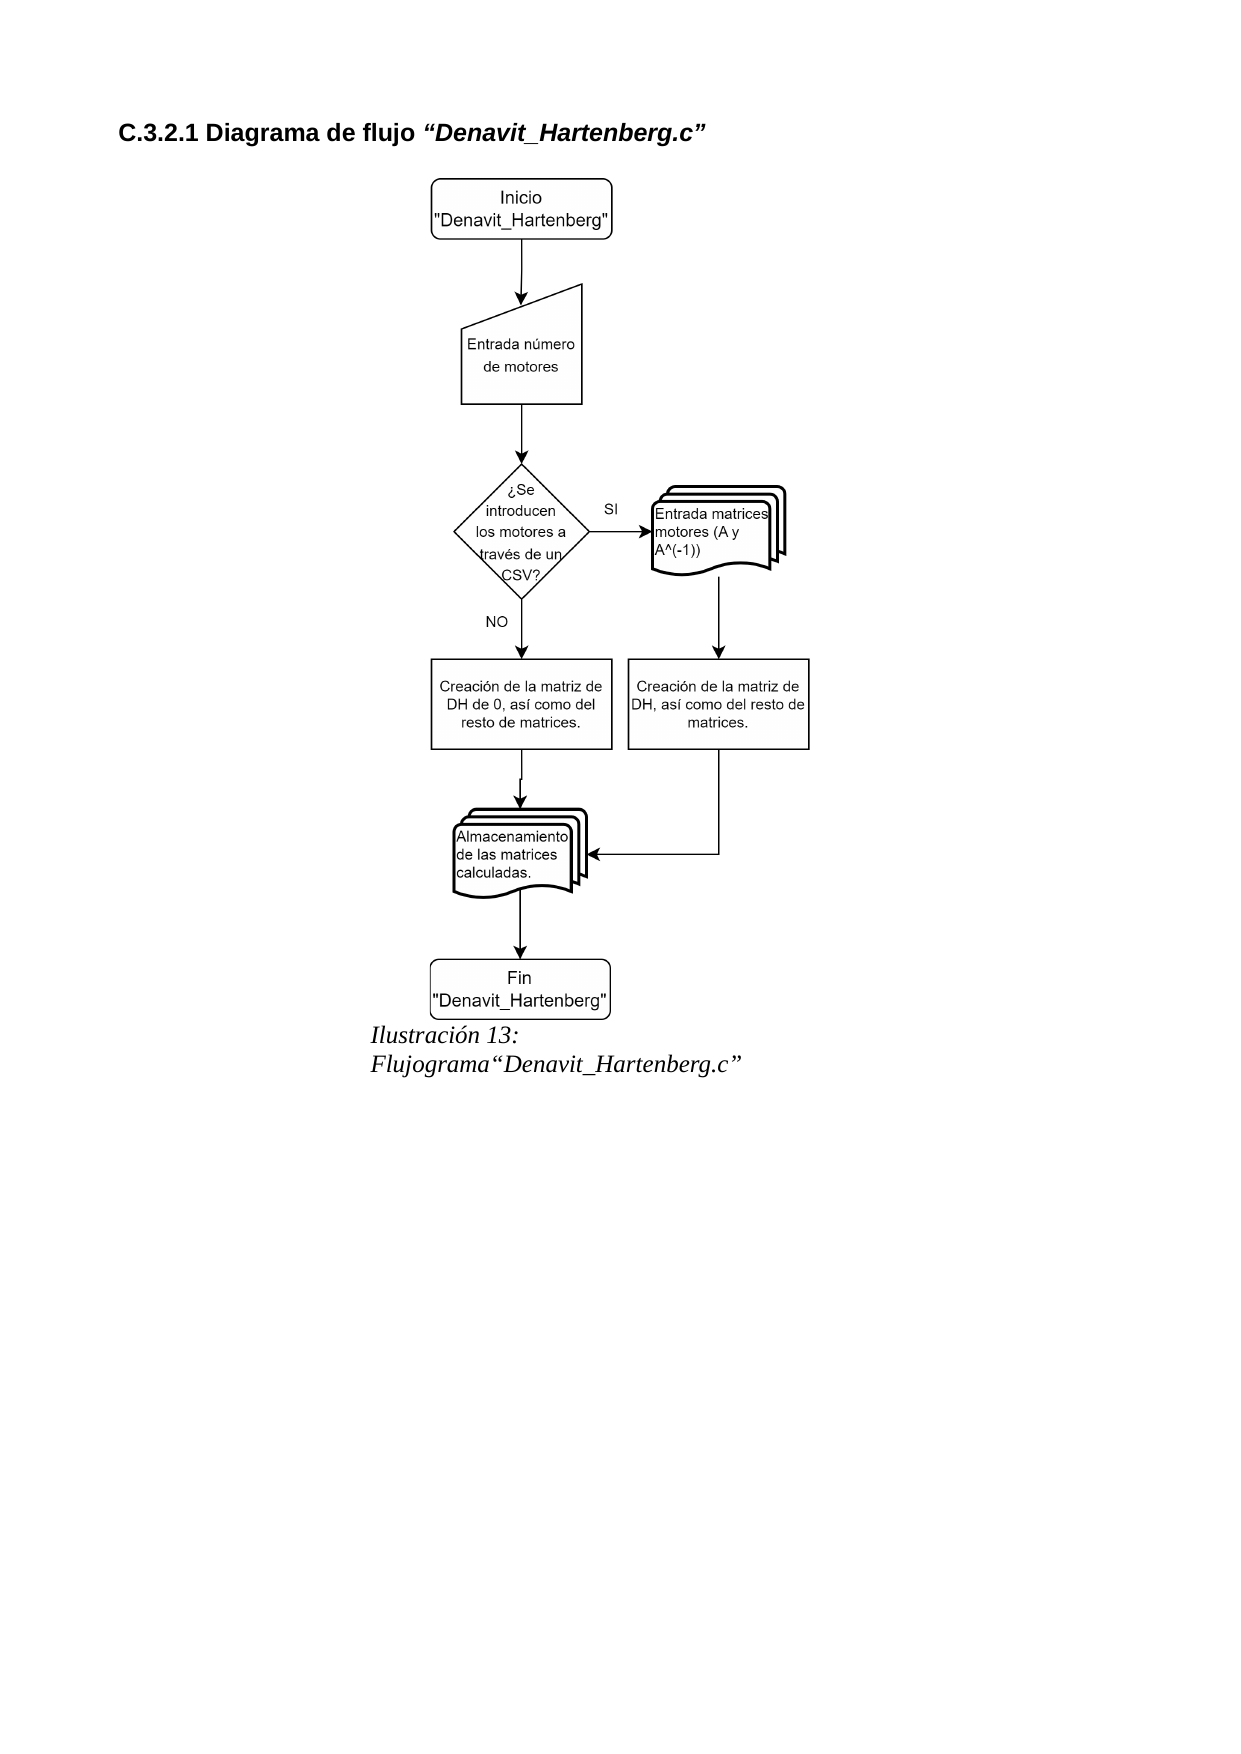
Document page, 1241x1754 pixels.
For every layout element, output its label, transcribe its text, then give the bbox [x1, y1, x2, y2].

picture [429, 178, 811, 1020]
text Ilustración 13: Flujograma“Denavit_Hartenberg.c” [370, 191, 870, 1077]
subtitle C.3.2.1 Diagrama de flujo “Denavit_Hartenberg.c” [118, 118, 1122, 147]
